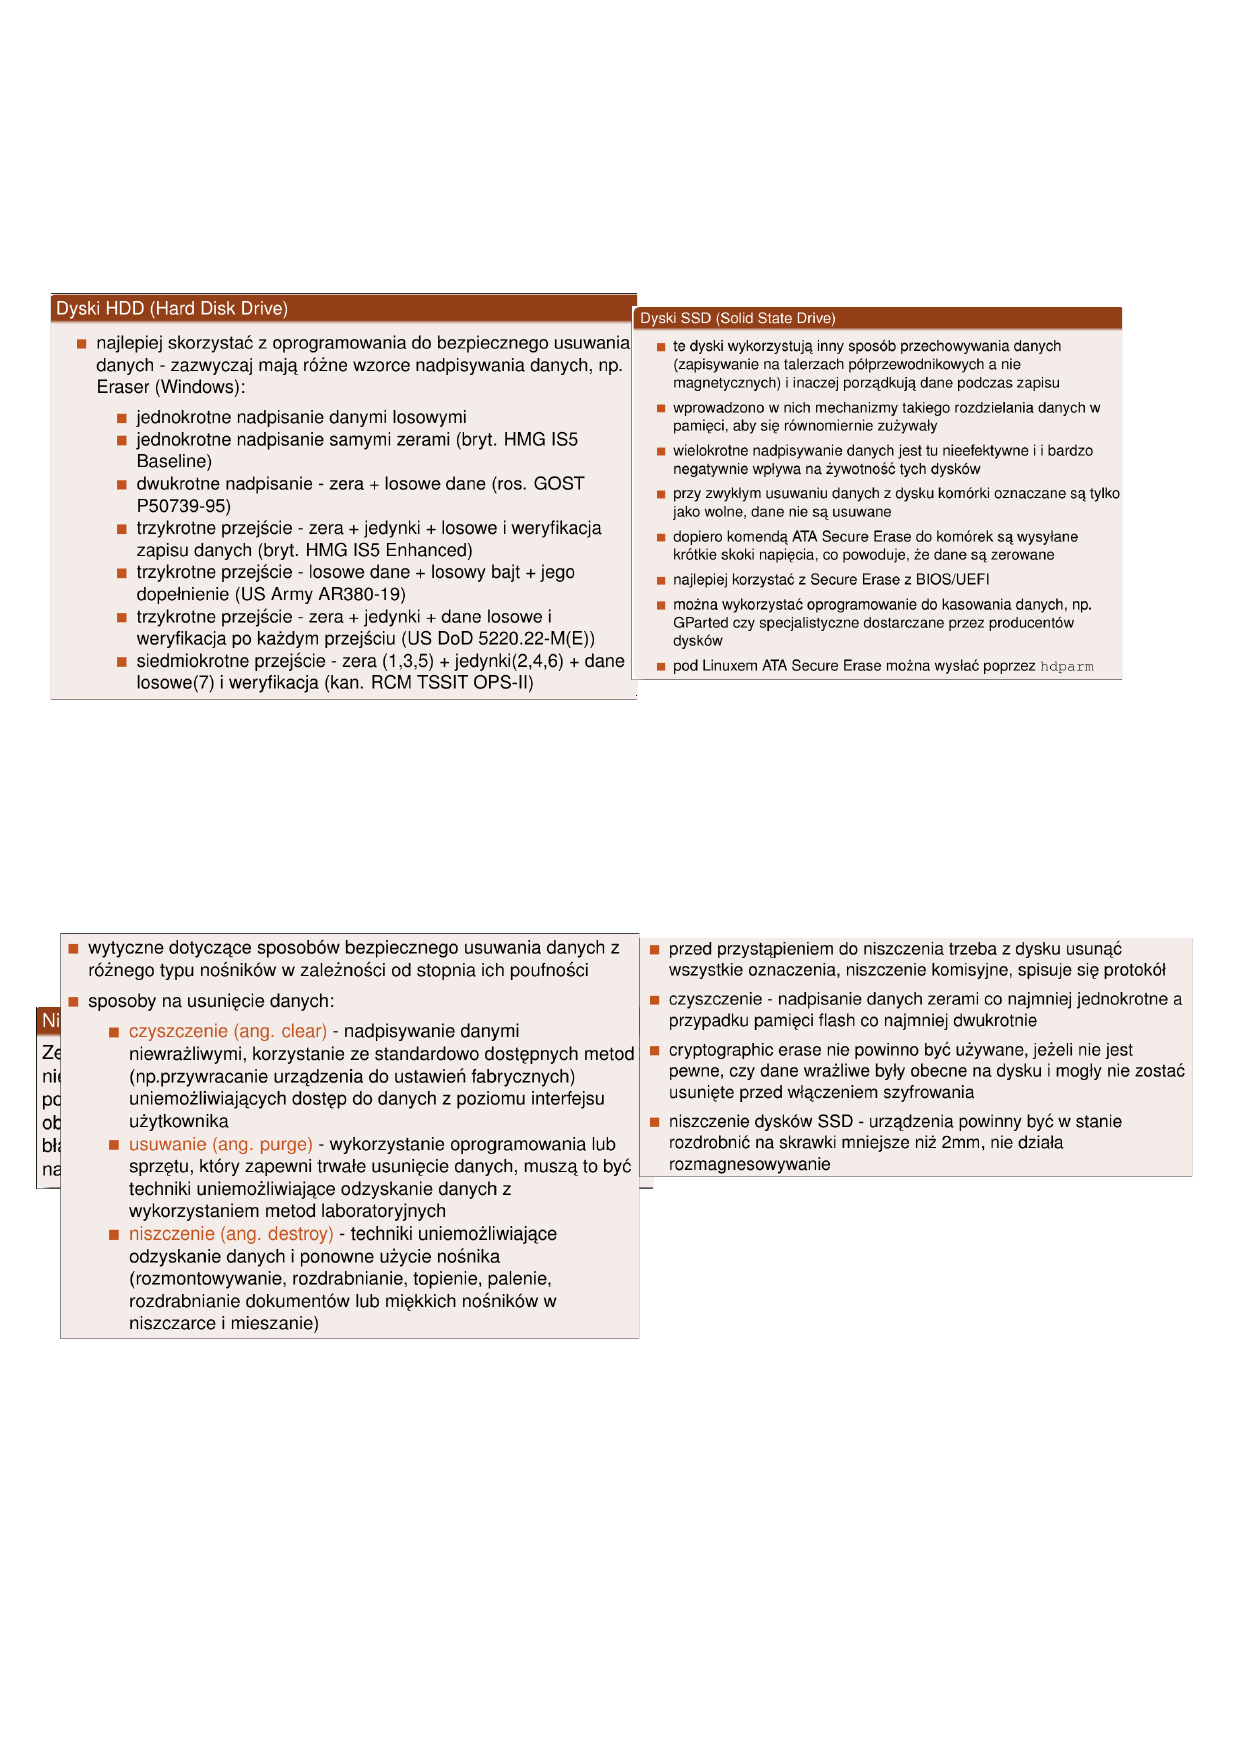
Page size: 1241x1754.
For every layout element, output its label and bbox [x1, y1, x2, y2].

picture [36, 933, 1193, 1339]
picture [50, 293, 1123, 700]
